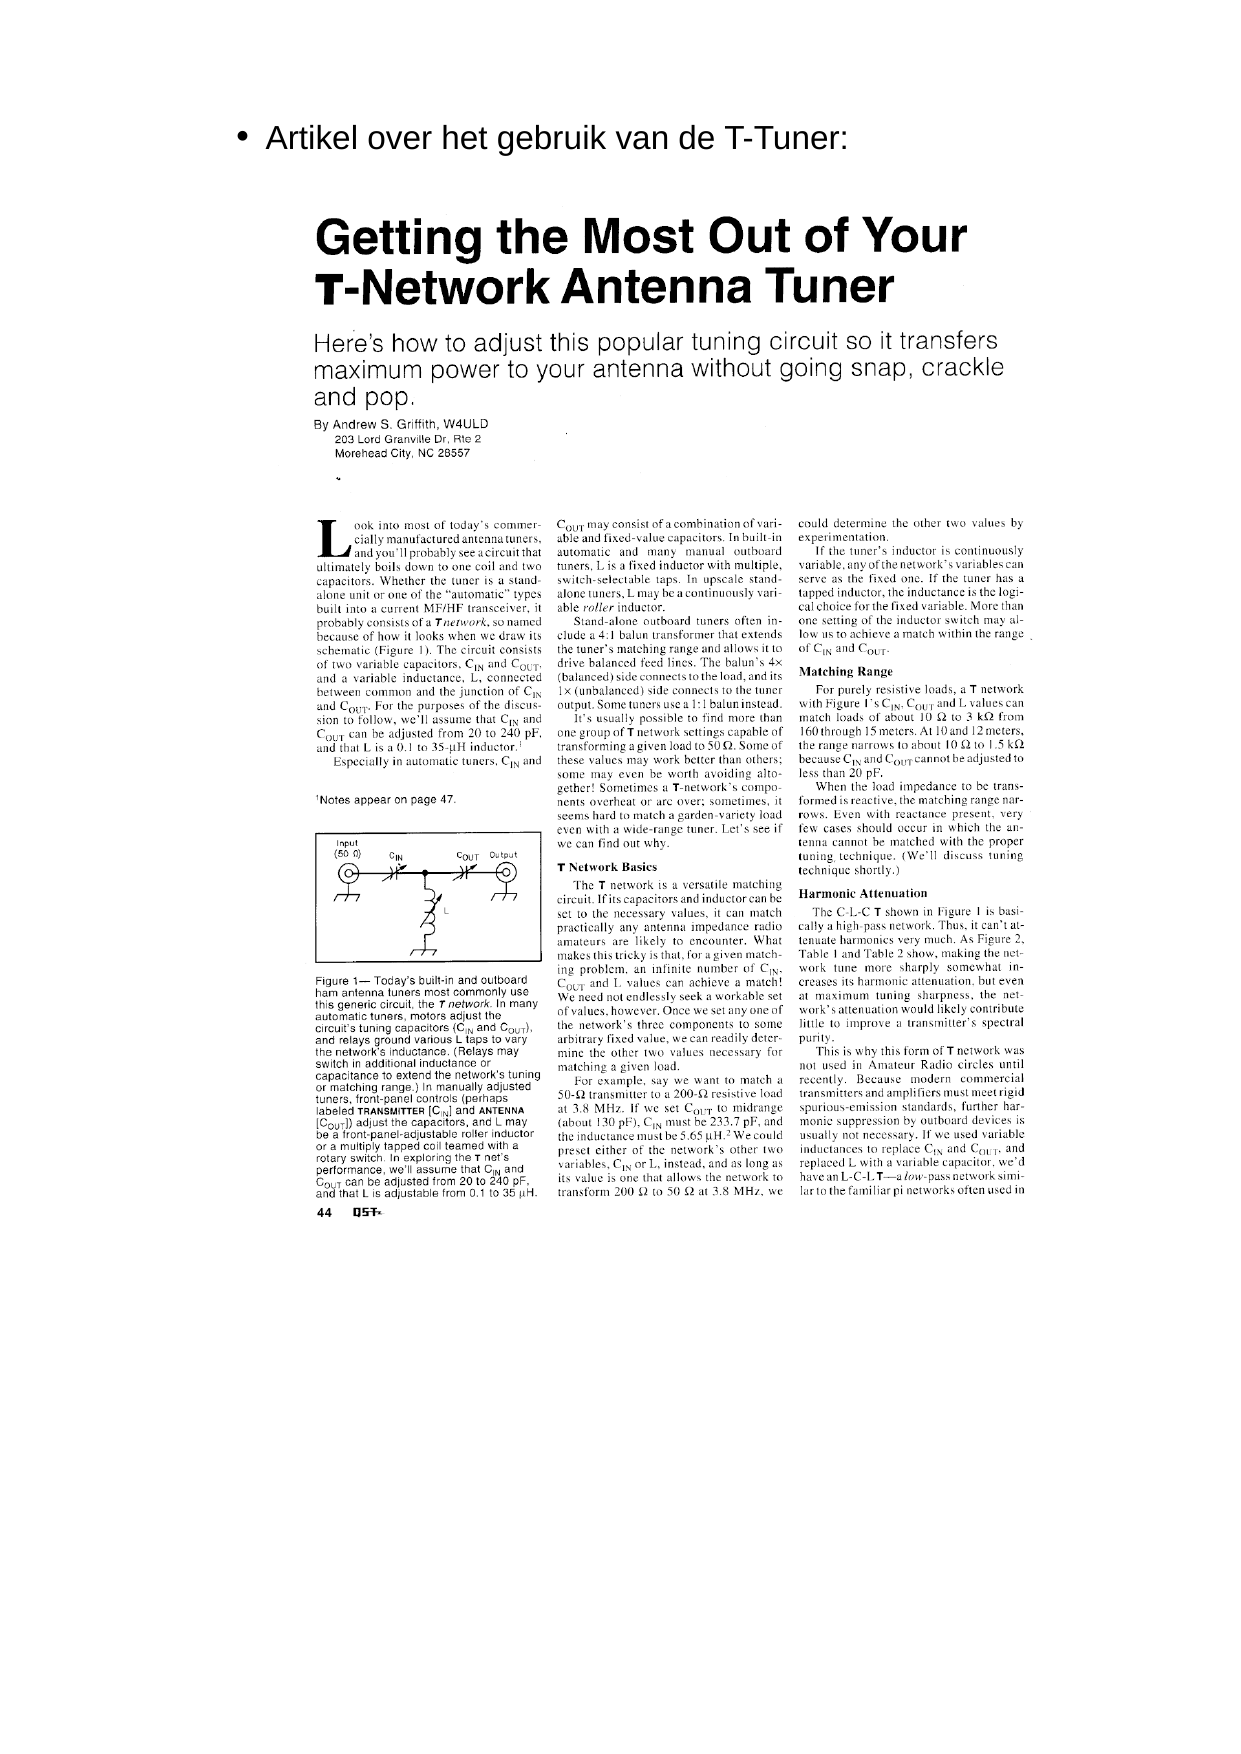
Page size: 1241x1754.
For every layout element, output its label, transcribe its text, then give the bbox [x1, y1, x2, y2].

subtitle Artikel over het gebruik van de T-Tuner: [236, 118, 1122, 1257]
picture [265, 157, 1066, 1258]
